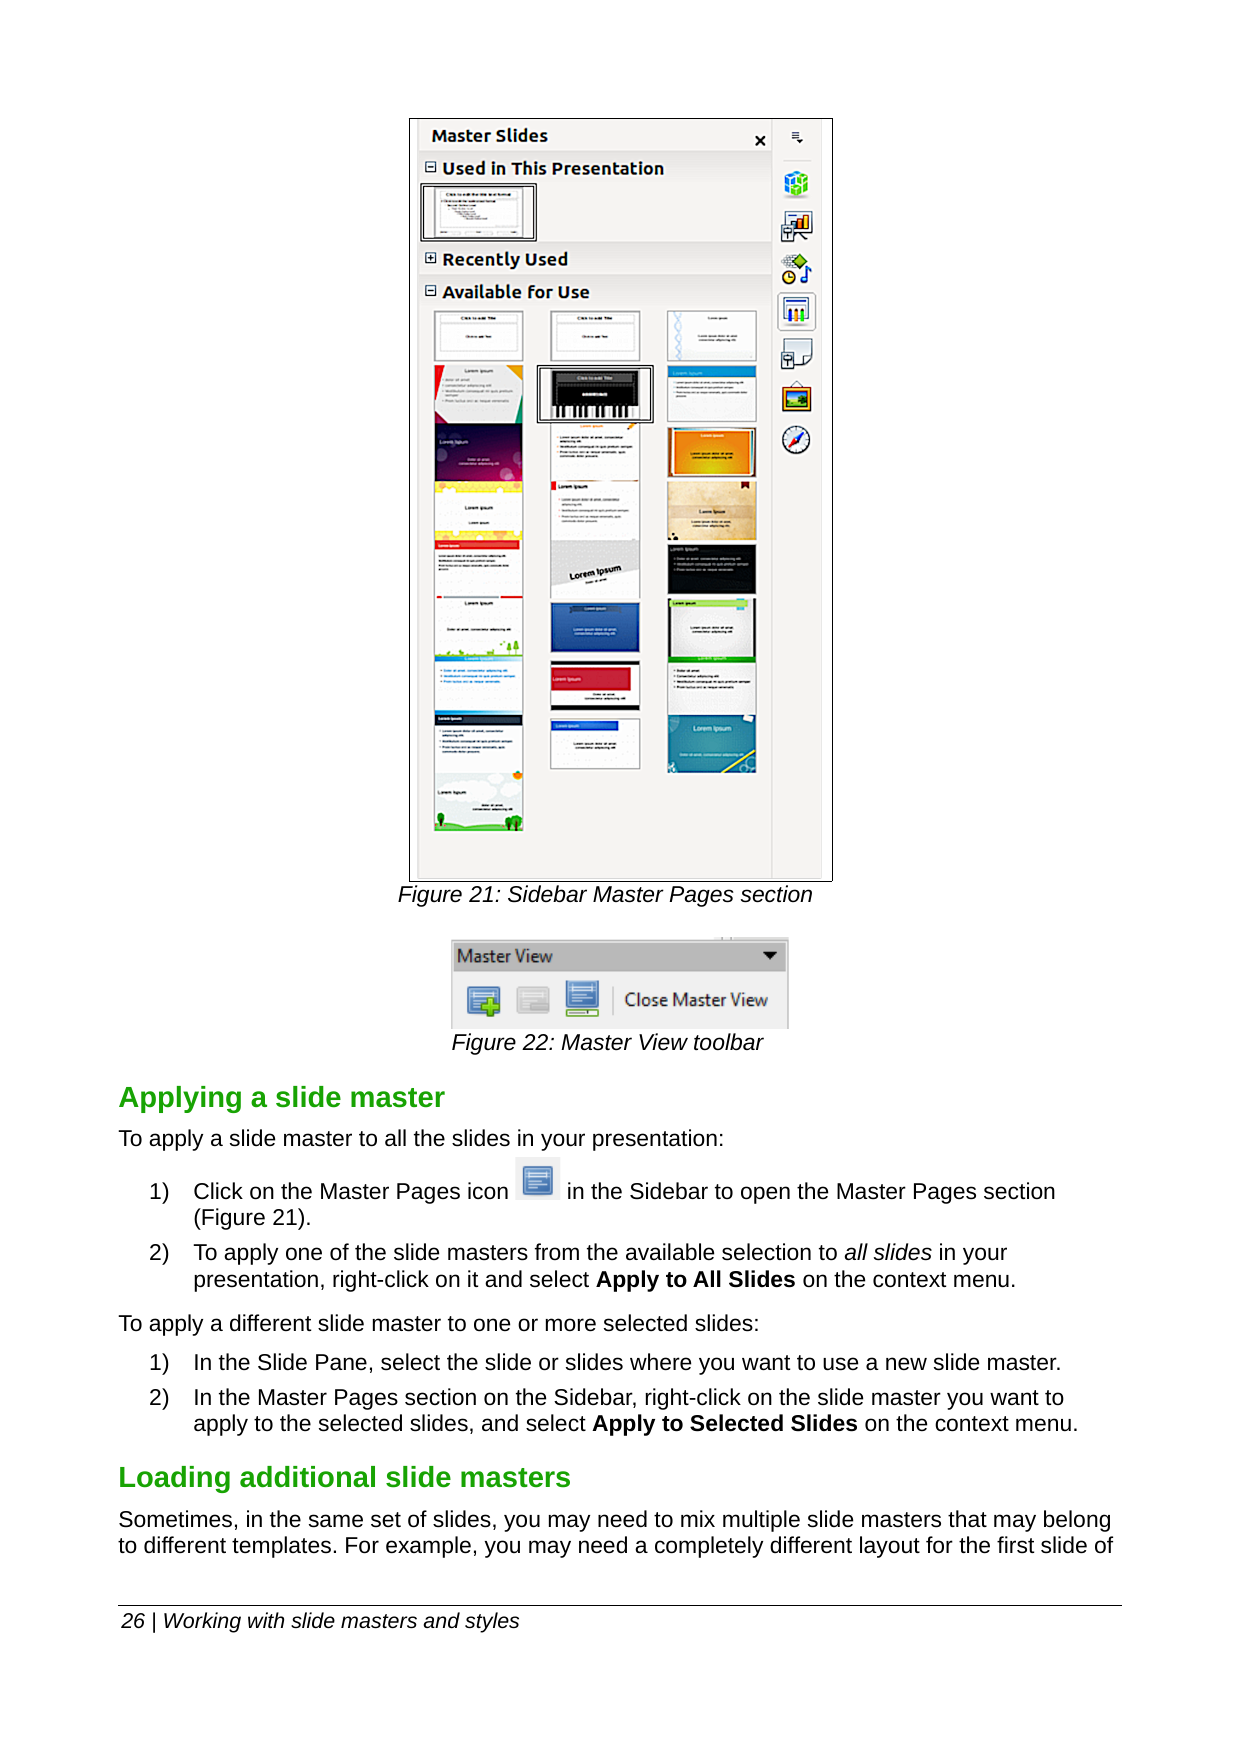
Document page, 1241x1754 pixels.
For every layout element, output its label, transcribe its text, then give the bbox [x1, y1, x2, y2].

list Click on the Master Pages icon in the Sidebar to open the Master Pages section (Figure 21). [169, 1157, 1122, 1231]
list To apply a different slide master to one or more selected slides: [118, 1310, 1122, 1336]
list To apply a slide master to all the slides in your presentation: [118, 1125, 1122, 1151]
list In the Master Pages section on the Sidebar, right-click on the slide master you want to apply to the selected slides, and select Apply to Selected Slides on the context menu. [169, 1384, 1122, 1437]
subtitle Loading additional slide masters [118, 1460, 1122, 1494]
picture [410, 119, 832, 881]
list To apply one of the slide masters from the available selection to all slides in your presentation, right-click on it and select Apply to All Slides on the context menu. [169, 1239, 1122, 1292]
text Figure 21: Sidebar Master Pages section [398, 118, 843, 907]
picture [451, 937, 789, 1029]
list In the Slide Pane, select the slide or slides where you want to use a new slide master. [169, 1349, 1122, 1375]
text Figure 22: Master View toolbar [451, 1029, 789, 1055]
subtitle Applying a slide master [118, 1079, 1122, 1113]
text Sometimes, in the same set of slides, you may need to mix multiple slide masters that may belong to different templates. For example, you may need a completely different layout for the first slide of [118, 1506, 1122, 1558]
